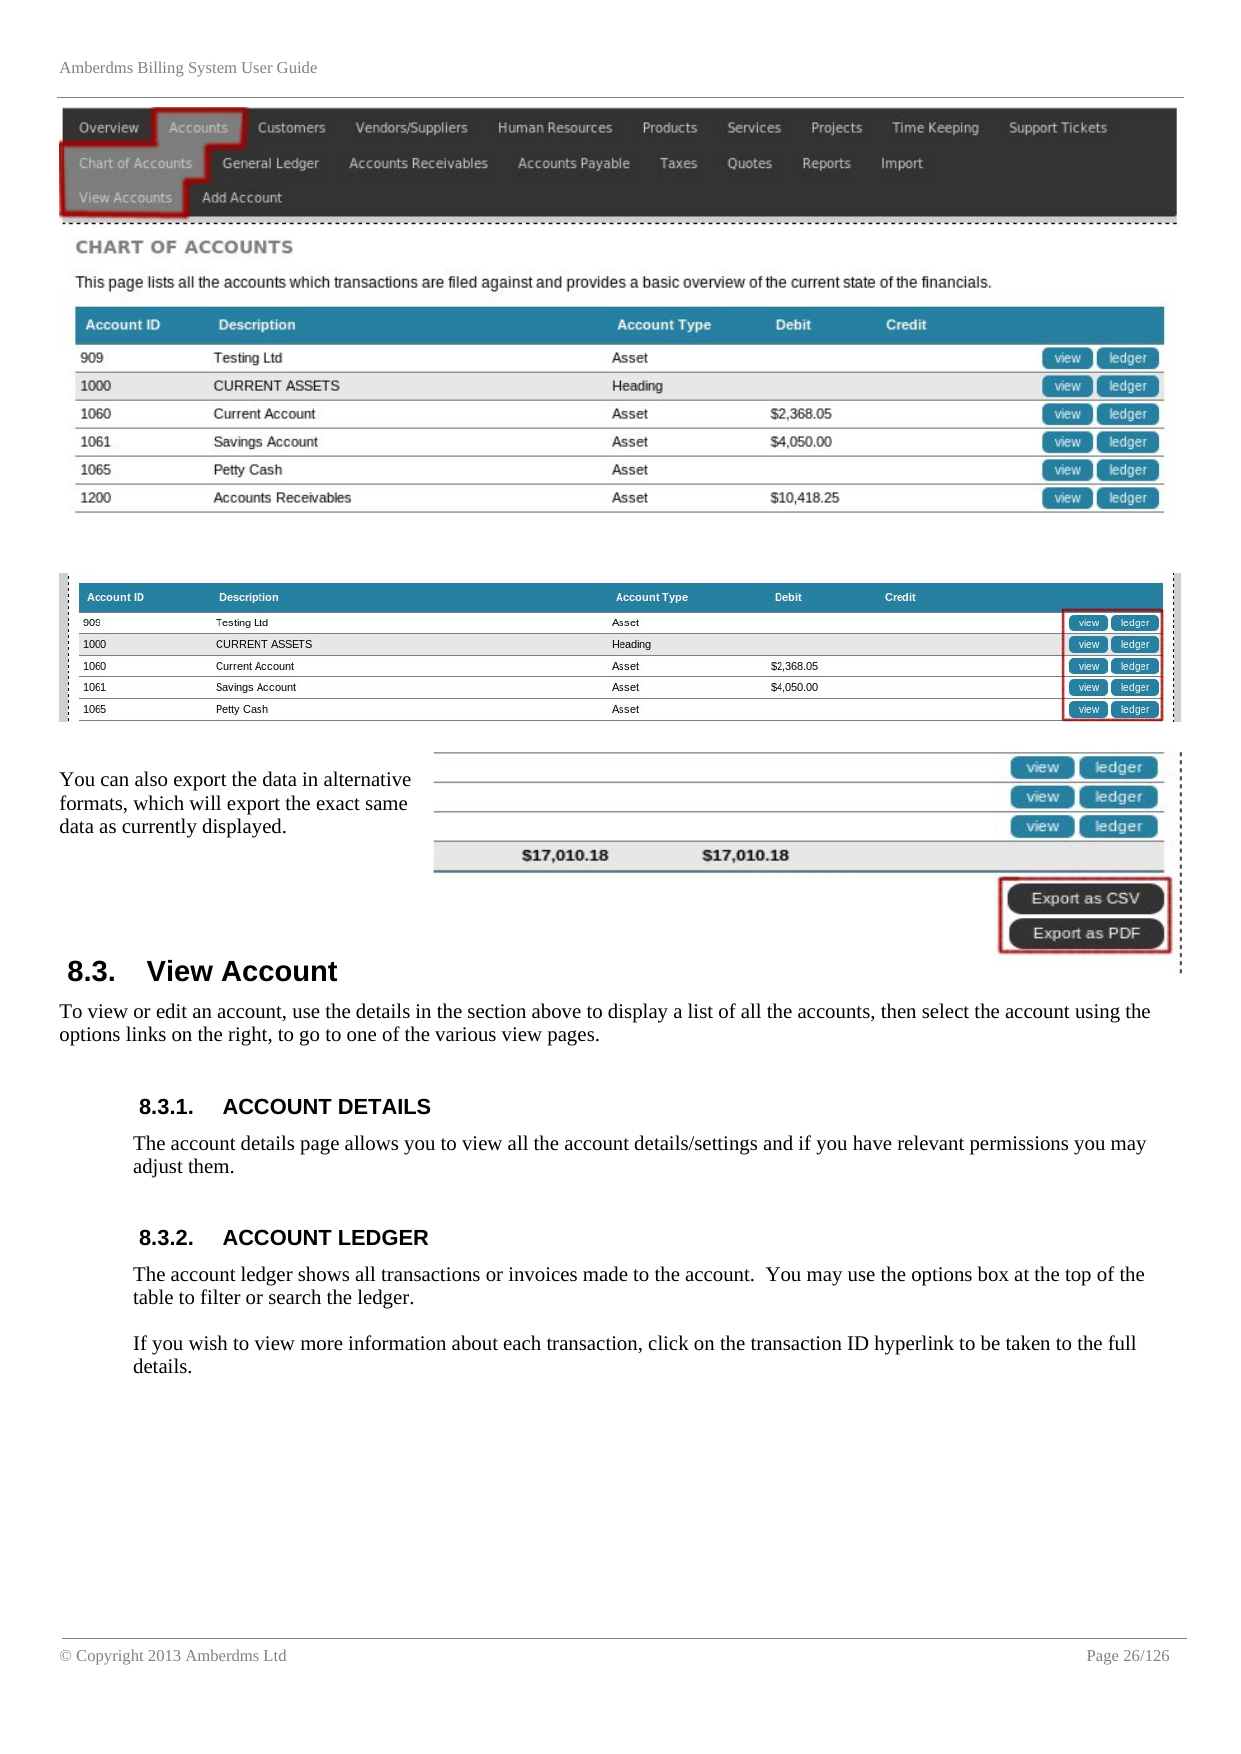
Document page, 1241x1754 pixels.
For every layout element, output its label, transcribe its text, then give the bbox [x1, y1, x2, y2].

text The account ledger shows all transactions or invoices made to the account. You may use the options box at the top of the table to filter or search the ledger. [133, 1263, 1181, 1309]
subtitle View Account [59, 955, 1181, 988]
picture [59, 573, 1182, 722]
text To view or edit an account, use the details in the section above to display a list of all the accounts, then select the account using the options links on the right, to go to one of the various view pages. [59, 1000, 1181, 1046]
picture [433, 751, 1182, 976]
picture [59, 107, 1182, 551]
text The account details page allows you to view all the account details/settings and if you have relevant permissions you may adjust them. [133, 1132, 1181, 1178]
subtitle Account Ledger [133, 1226, 1181, 1250]
subtitle Account Details [133, 1094, 1181, 1119]
text You can also export the data in alternative formats, which will export the exact same data as currently displayed. [59, 768, 433, 838]
text If you wish to view more information about each transaction, click on the transaction ID hyperlink to be taken to the full details. [133, 1332, 1181, 1378]
